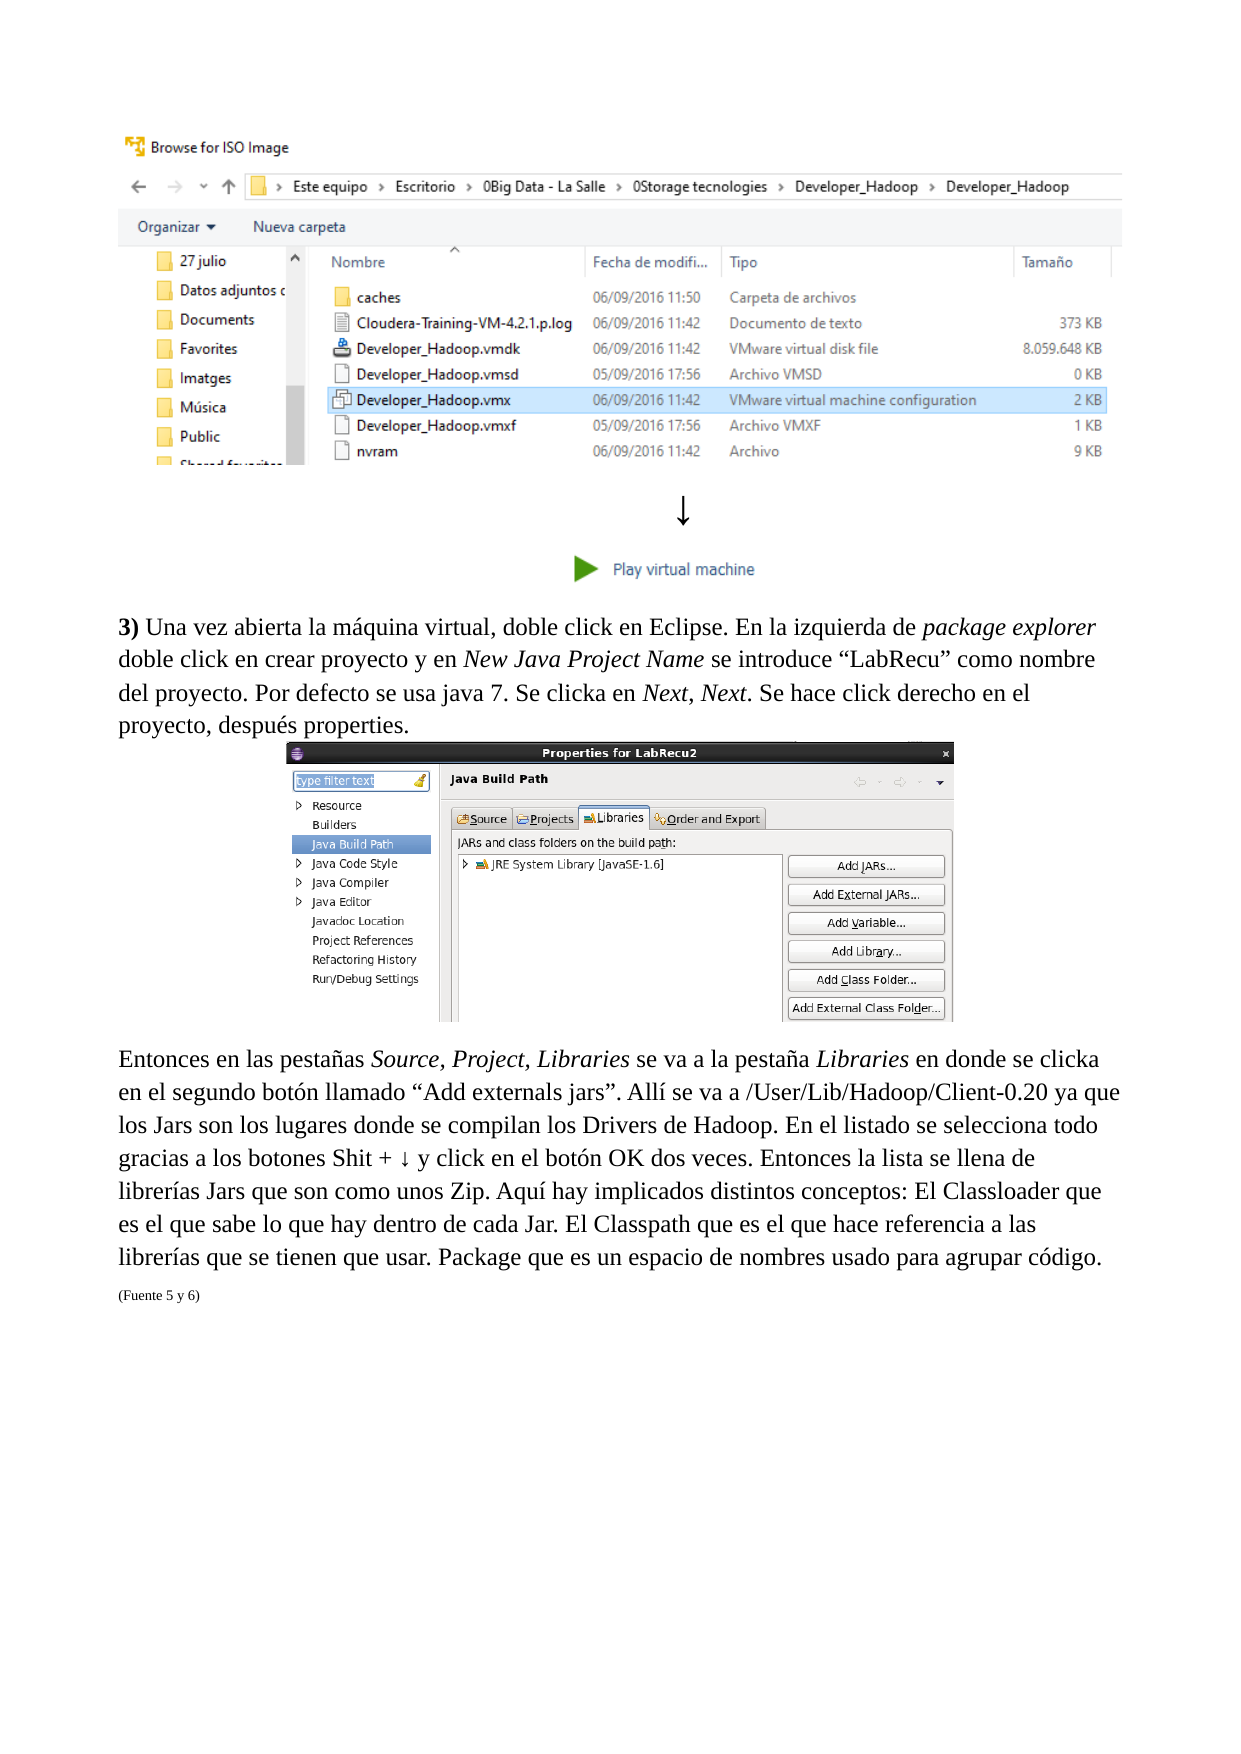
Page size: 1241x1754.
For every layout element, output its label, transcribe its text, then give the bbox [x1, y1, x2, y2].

text Entonces en las pestañas Source, Project, Libraries se va a la pestaña Libraries en donde se clicka en el segundo botón llamado “Add externals jars”. Allí se va a /User/Lib/Hadoop/Client-0.20 ya que los Jars son los lugares donde se compilan los Drivers de Hadoop. En el listado se selecciona todo gracias a los botones Shit + ↓ y click en el botón OK dos veces. Entonces la lista se llena de librerías Jars que son como unos Zip. Aquí hay implicados distintos conceptos: El Classloader que es el que sabe lo que hay dentro de cada Jar. El Classpath que es el que hace referencia a las librerías que se tienen que usar. Package que es un espacio de nombres usado para agrupar código. (Fuente 5 y 6) [118, 1044, 1122, 1304]
picture [286, 741, 954, 1022]
picture [118, 132, 1123, 465]
text 3) Una vez abierta la máquina virtual, doble click en Eclipse. En la izquierda de package explorer doble click en crear proyecto y en New Java Project Name se introduce “LabRecu” como nombre del proyecto. Por defecto se usa java 7. Se clicka en Next, Next. Se hace click derecho en el proyecto, después properties. [118, 612, 1122, 739]
picture [556, 552, 766, 597]
